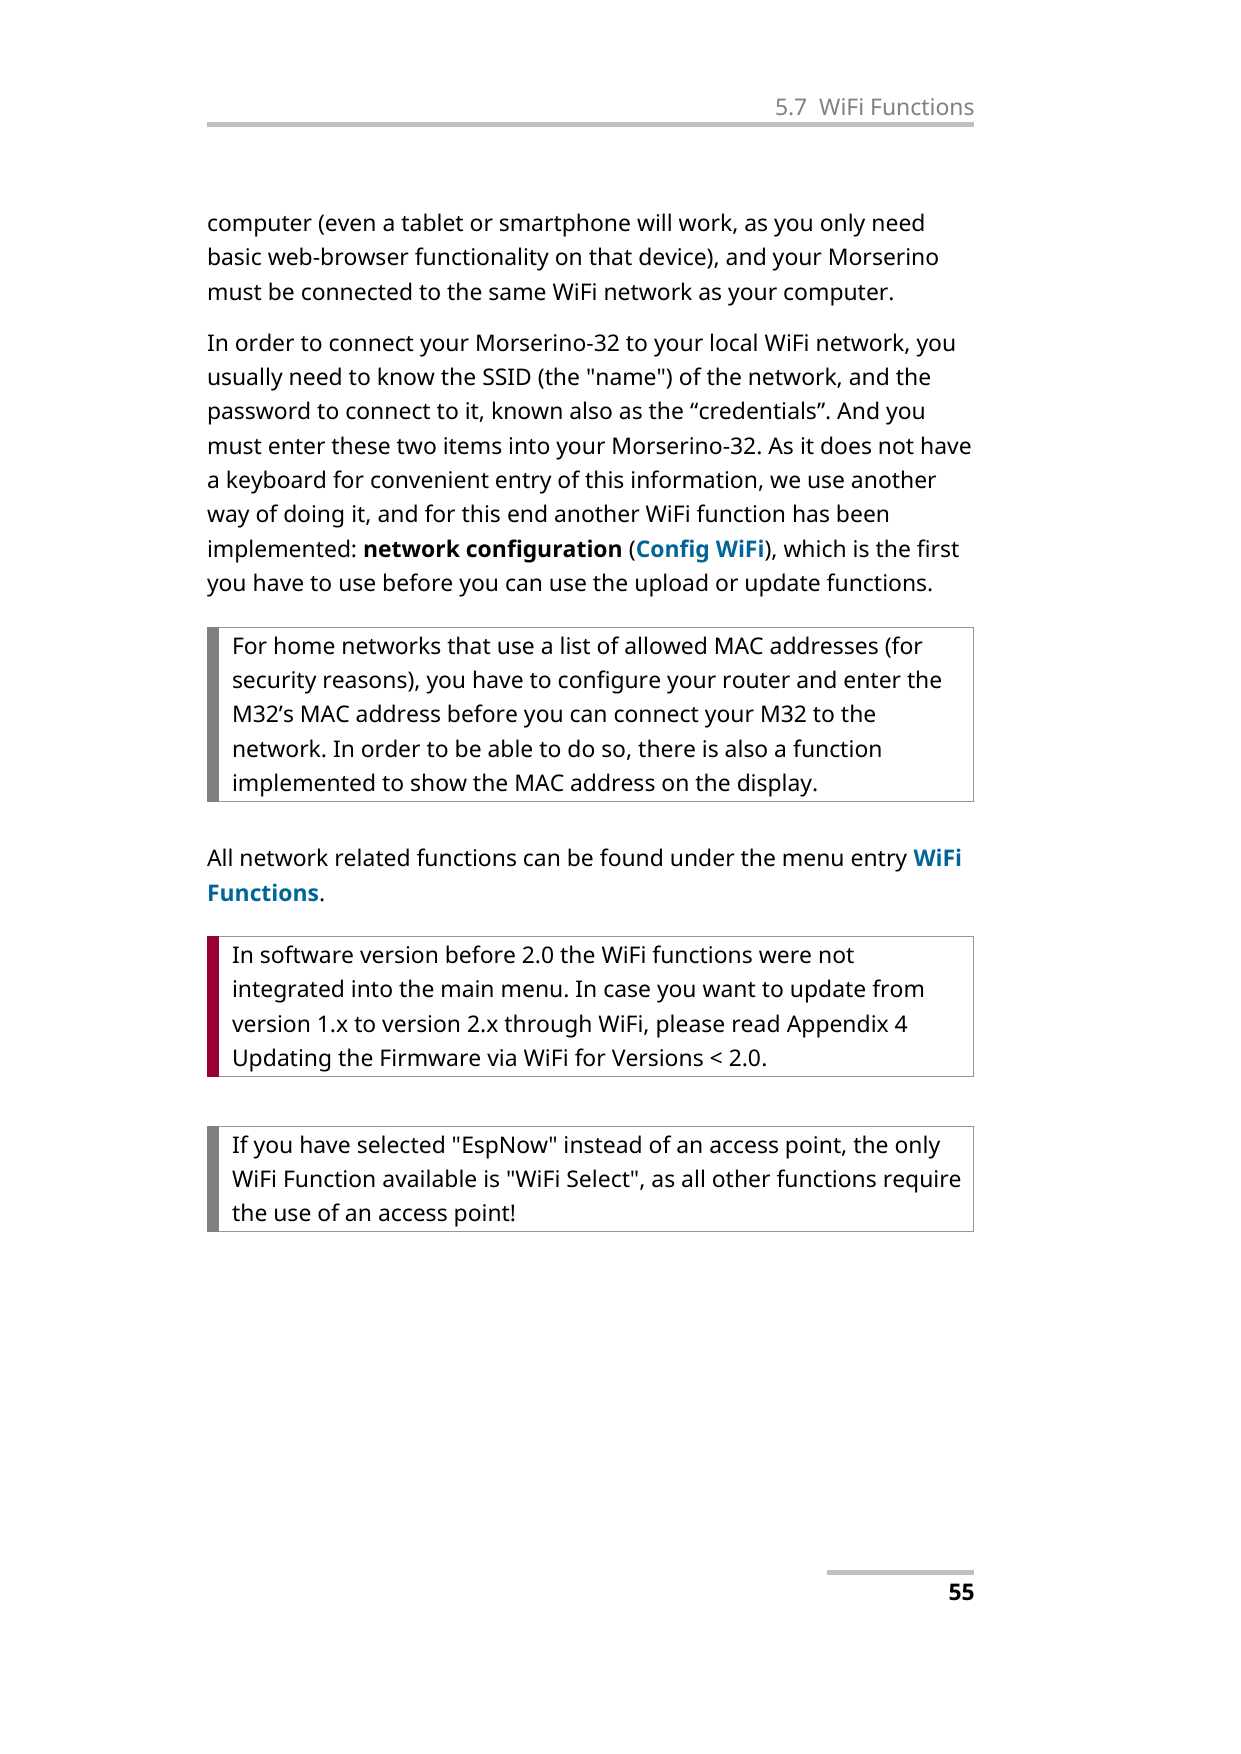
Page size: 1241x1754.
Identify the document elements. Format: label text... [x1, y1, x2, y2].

text All network related functions can be found under the menu entry WiFi Functions. [207, 842, 974, 908]
text For home networks that use a list of allowed MAC addresses (for security reasons), you have to configure your router and enter the M32’s MAC address before you can connect your M32 to the network. In order to be able to do so, there is also a function implemented to show the MAC address on the display. [219, 628, 973, 801]
text If you have selected "EspNow" instead of an access point, the only WiFi Function available is "WiFi Select", as all other functions require the use of an access point! [219, 1127, 973, 1231]
text computer (even a tablet or smartphone will work, as you only need basic web-browser functionality on that device), and your Morserino must be connected to the same WiFi network as your computer. [207, 207, 974, 307]
text In software version before 2.0 the WiFi functions were not integrated into the main menu. In case you want to update from version 1.x to version 2.x through WiFi, please read Appendix 4 Updating the Firmware via WiFi for Versions < 2.0. [219, 937, 973, 1076]
text In order to connect your Morserino-32 to your local WiFi network, you usually need to know the SSID (the "name") of the network, and the password to connect to it, known also as the “credentials”. And you must enter these two items into your Morserino-32. As it does not have a keyboard for convenient entry of this information, we use another way of doing it, and for this end another WiFi function has been implemented: network configuration (Config WiFi), which is the first you have to use before you can use the upload or update functions. [207, 327, 974, 598]
